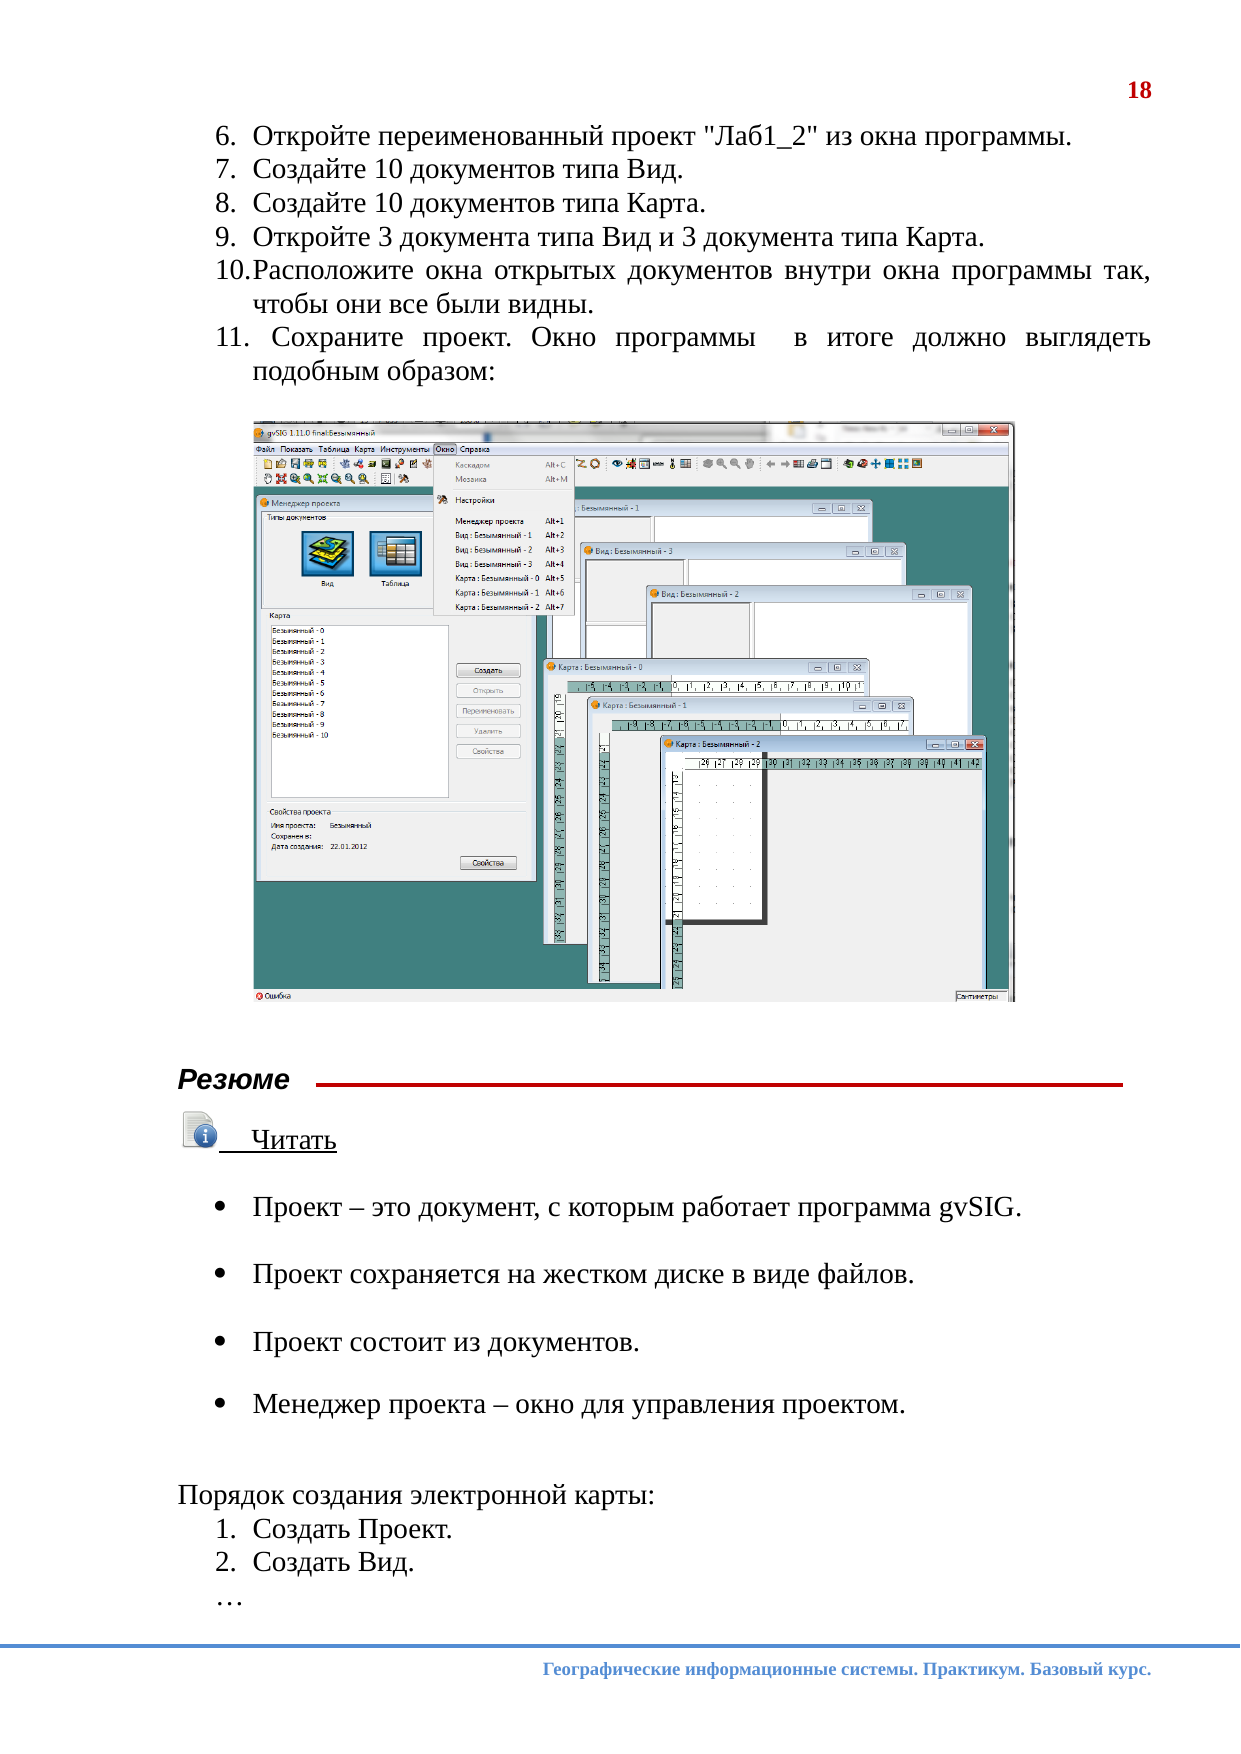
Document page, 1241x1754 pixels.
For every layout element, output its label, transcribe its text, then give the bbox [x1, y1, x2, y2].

picture [178, 1109, 218, 1149]
list Откройте 3 документа типа Вид и 3 документа типа Карта. [215, 219, 1152, 252]
list Расположите окна открытых документов внутри окна программы так, чтобы они все были видны. [215, 252, 1152, 319]
list Создайте 10 документов типа Карта. [215, 185, 1152, 219]
list Проект состоит из документов. [215, 1324, 1152, 1357]
list Проект – это документ, с которым работает программа gvSIG. [215, 1189, 1152, 1223]
list Создать Вид. [215, 1544, 1152, 1578]
list Откройте переименованный проект "Лаб1_2" из окна программы. [215, 118, 1152, 152]
text … [215, 1578, 1152, 1612]
subtitle Резюме [177, 1062, 1152, 1095]
list Создать Проект. [215, 1511, 1152, 1544]
picture [253, 421, 1016, 1002]
text Читать [177, 1108, 1152, 1156]
list Проект сохраняется на жестком диске в виде файлов. [215, 1257, 1152, 1290]
list Создайте 10 документов типа Вид. [215, 152, 1152, 185]
text Порядок создания электронной карты: [177, 1477, 1152, 1511]
list Сохраните проект. Окно программы в итоге должно выглядеть подобным образом: [215, 319, 1152, 386]
list Менеджер проекта – окно для управления проектом. [215, 1386, 1152, 1420]
